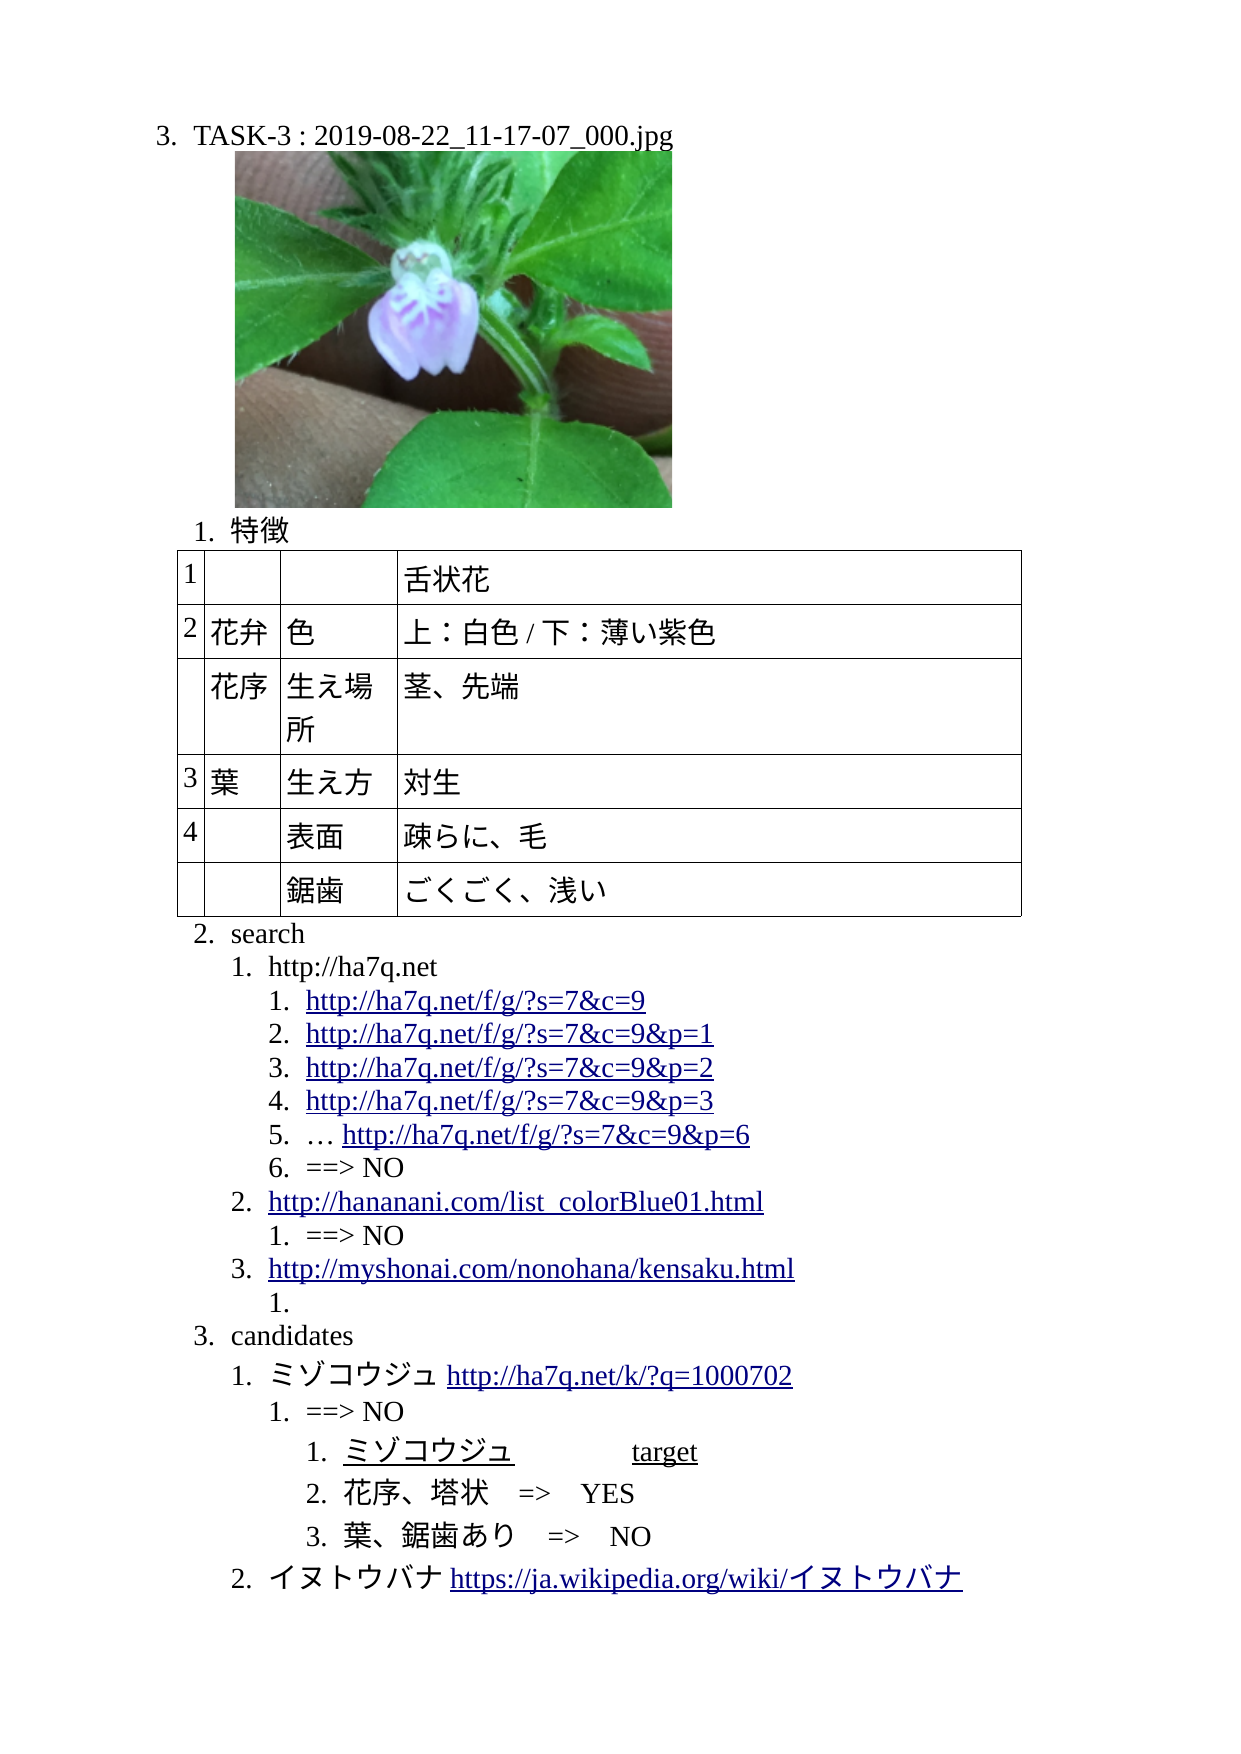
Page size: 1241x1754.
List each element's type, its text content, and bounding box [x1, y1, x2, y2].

picture [234, 151, 673, 508]
table_cell [205, 809, 280, 862]
table_cell 鋸歯 [281, 863, 397, 916]
table_cell 色 [281, 605, 397, 658]
list … http://ha7q.net/f/g/?s=7&c=9&p=6 [268, 1117, 1122, 1151]
table_cell 花弁 [205, 605, 280, 658]
table_cell 生え方 [281, 755, 397, 808]
table_cell [178, 863, 204, 916]
list イヌトウバナ https://ja.wikipedia.org/wiki/イヌトウバナ [231, 1554, 1122, 1597]
list http://myshonai.com/nonohana/kensaku.html [231, 1251, 1122, 1285]
table_cell 対生 [398, 755, 1021, 808]
table_cell 3 [178, 755, 204, 808]
list http://ha7q.net/f/g/?s=7&c=9&p=3 [268, 1083, 1122, 1117]
list ミゾコウジュ target [306, 1428, 1122, 1470]
table_cell 疎らに、毛 [398, 809, 1021, 862]
list ==> NO [268, 1394, 1122, 1428]
table_cell 葉 [205, 755, 280, 808]
list http://ha7q.net/f/g/?s=7&c=9&p=2 [268, 1050, 1122, 1083]
list http://ha7q.net/f/g/?s=7&c=9&p=1 [268, 1016, 1122, 1050]
table_cell ごくごく、浅い [398, 863, 1021, 916]
list 特徴 [193, 152, 1122, 550]
table_cell 茎、先端 [398, 659, 1021, 754]
table_cell 4 [178, 809, 204, 862]
list candidates [193, 1318, 1122, 1352]
list http://ha7q.net/f/g/?s=7&c=9 [268, 983, 1122, 1016]
table_cell 花序 [205, 659, 280, 754]
table_cell [178, 659, 204, 754]
table_cell 上：白色 / 下：薄い紫色 [398, 605, 1021, 658]
list ==> NO [268, 1218, 1122, 1251]
table_header 舌状花 [398, 551, 1021, 604]
list http://hananani.com/list_colorBlue01.html [231, 1184, 1122, 1218]
table_cell 2 [178, 605, 204, 658]
list TASK-3 : 2019-08-22_11-17-07_000.jpg [156, 118, 1122, 152]
list 葉、鋸歯あり => NO [306, 1512, 1122, 1554]
list ミゾコウジュ http://ha7q.net/k/?q=1000702 [231, 1352, 1122, 1394]
table_cell 表面 [281, 809, 397, 862]
list search [193, 916, 1122, 949]
list http://ha7q.net [231, 949, 1122, 983]
table_header 1 [178, 551, 204, 604]
list ==> NO [268, 1151, 1122, 1184]
table_header [205, 551, 280, 604]
list 花序、塔状 => YES [306, 1470, 1122, 1512]
table_cell 生え場所 [281, 659, 397, 754]
table_cell [205, 863, 280, 916]
table_header [281, 551, 397, 604]
